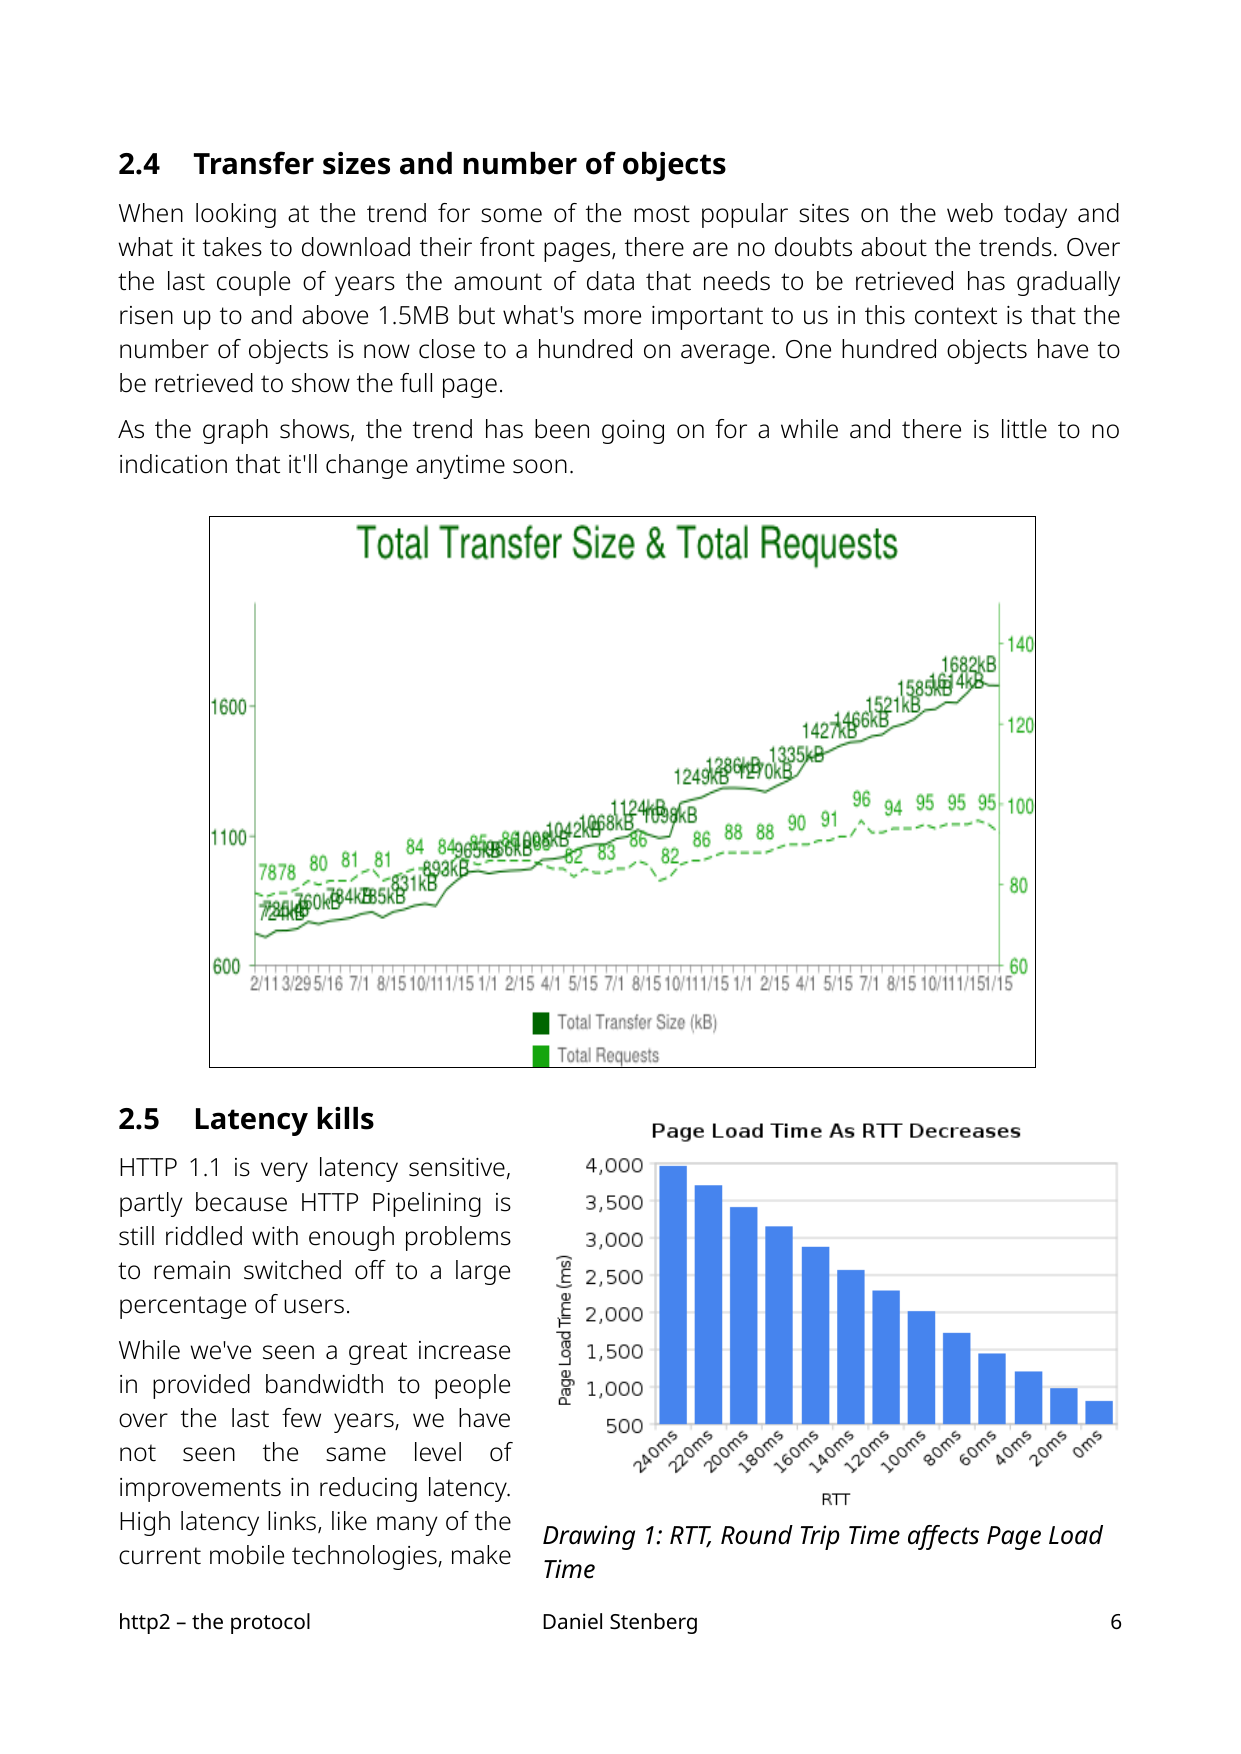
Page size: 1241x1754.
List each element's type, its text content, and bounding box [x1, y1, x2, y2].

picture [542, 1107, 1130, 1518]
subtitle Latency kills [118, 505, 1122, 1138]
text Drawing 1: RTT, Round Trip Time affects Page Load Time [542, 1518, 1130, 1586]
text HTTP 1.1 is very latency sensitive, partly because HTTP Pipelining is still riddled with enough problems to remain switched off to a large percentage of users. [118, 1150, 542, 1320]
text As the graph shows, the trend has been going on for a while and there is little to no indication that it'll change anytime soon. [118, 412, 1122, 480]
picture [210, 517, 1035, 1067]
text When looking at the trend for some of the most popular sites on the web today and what it takes to download their front pages, there are no doubts about the trends. Over the last couple of years the amount of data that needs to be retrieved has gradually risen up to and above 1.5MB but what's more important to us in this context is that the number of objects is now close to a hundred on average. One hundred objects have to be retrieved to show the full page. [118, 195, 1122, 400]
subtitle Transfer sizes and number of objects [118, 143, 1122, 183]
text While we've seen a great increase in provided bandwidth to people over the last few years, we have not seen the same level of improvements in reducing latency. High latency links, like many of the current mobile technologies, make [118, 1333, 542, 1571]
